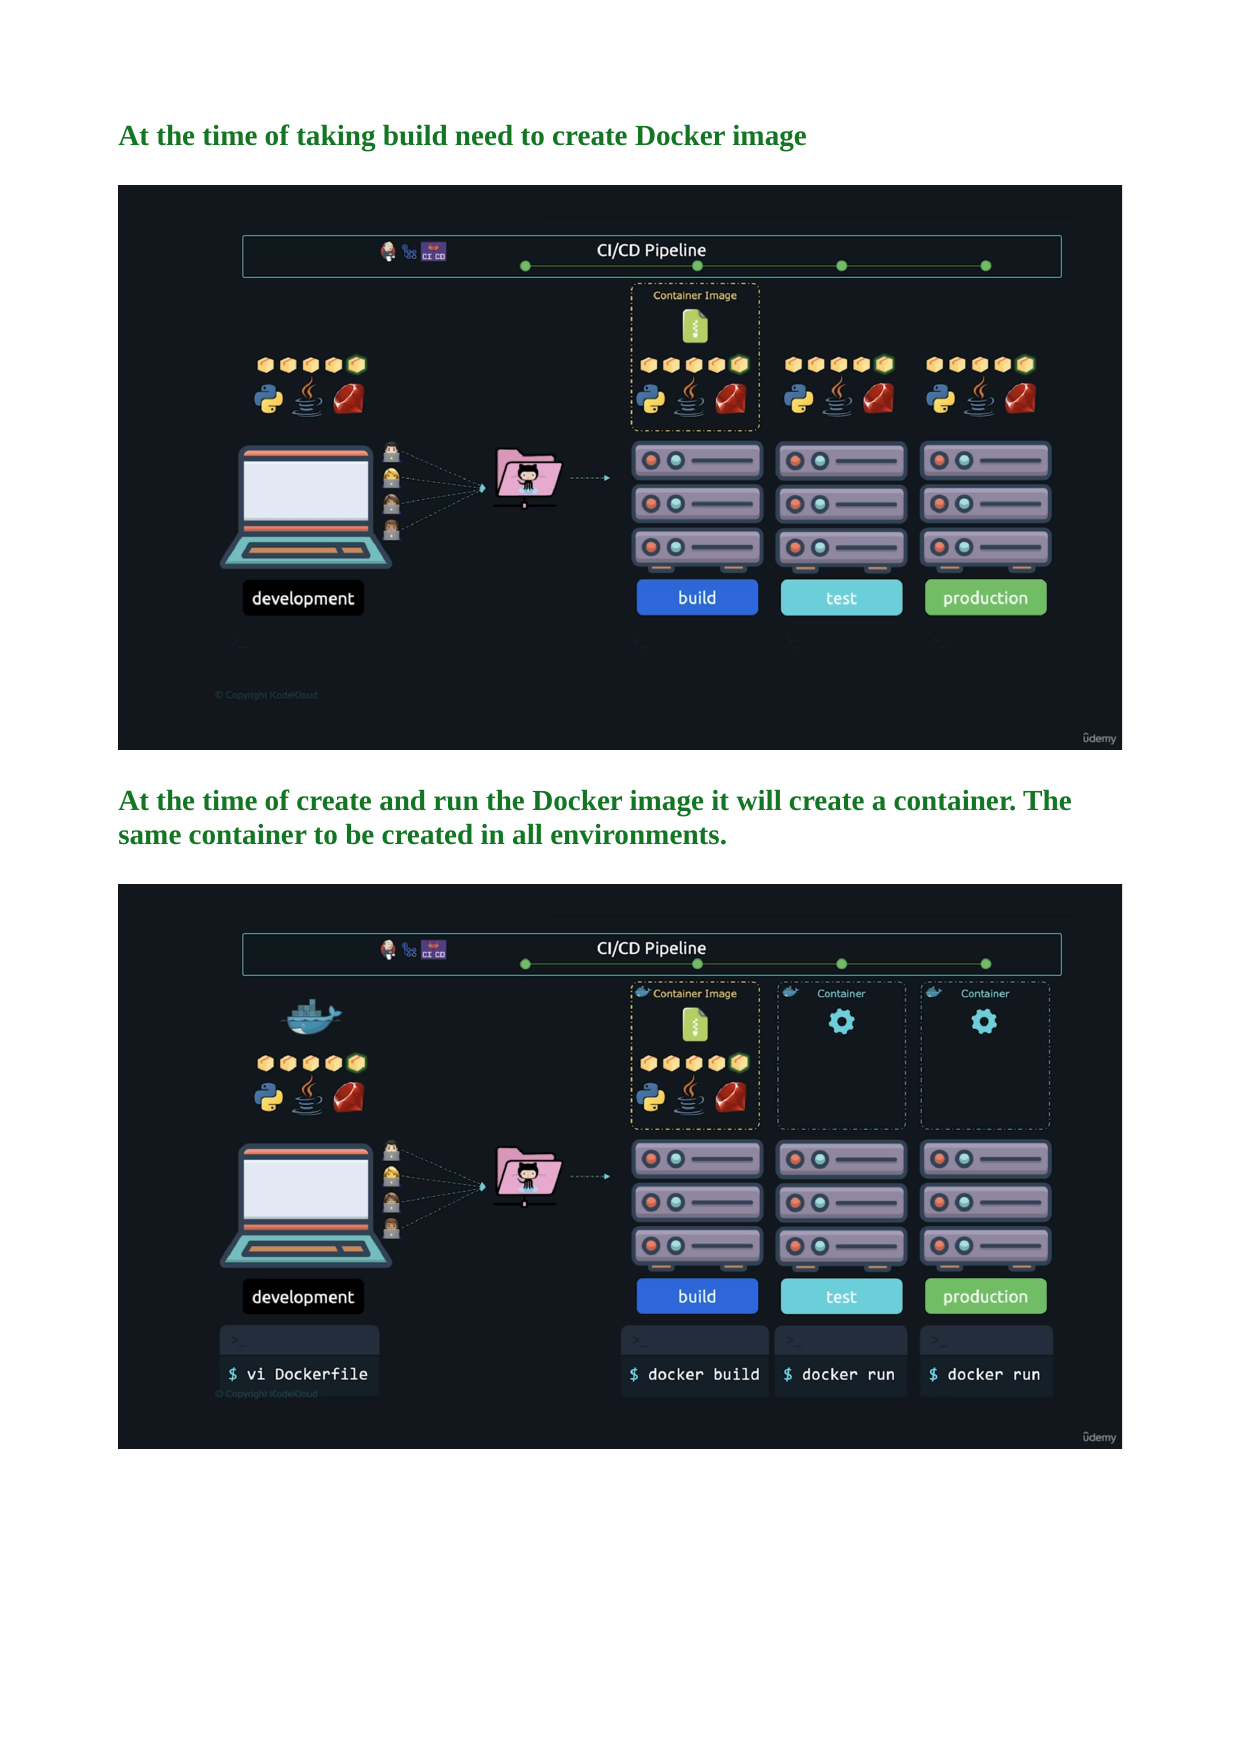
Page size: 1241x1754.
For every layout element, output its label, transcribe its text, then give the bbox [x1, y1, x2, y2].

text At the time of taking build need to create Docker image [118, 118, 1122, 152]
picture [118, 884, 1123, 1449]
picture [118, 185, 1123, 750]
text At the time of create and run the Docker image it will create a container. The same container to be created in all environments. [118, 783, 1122, 851]
